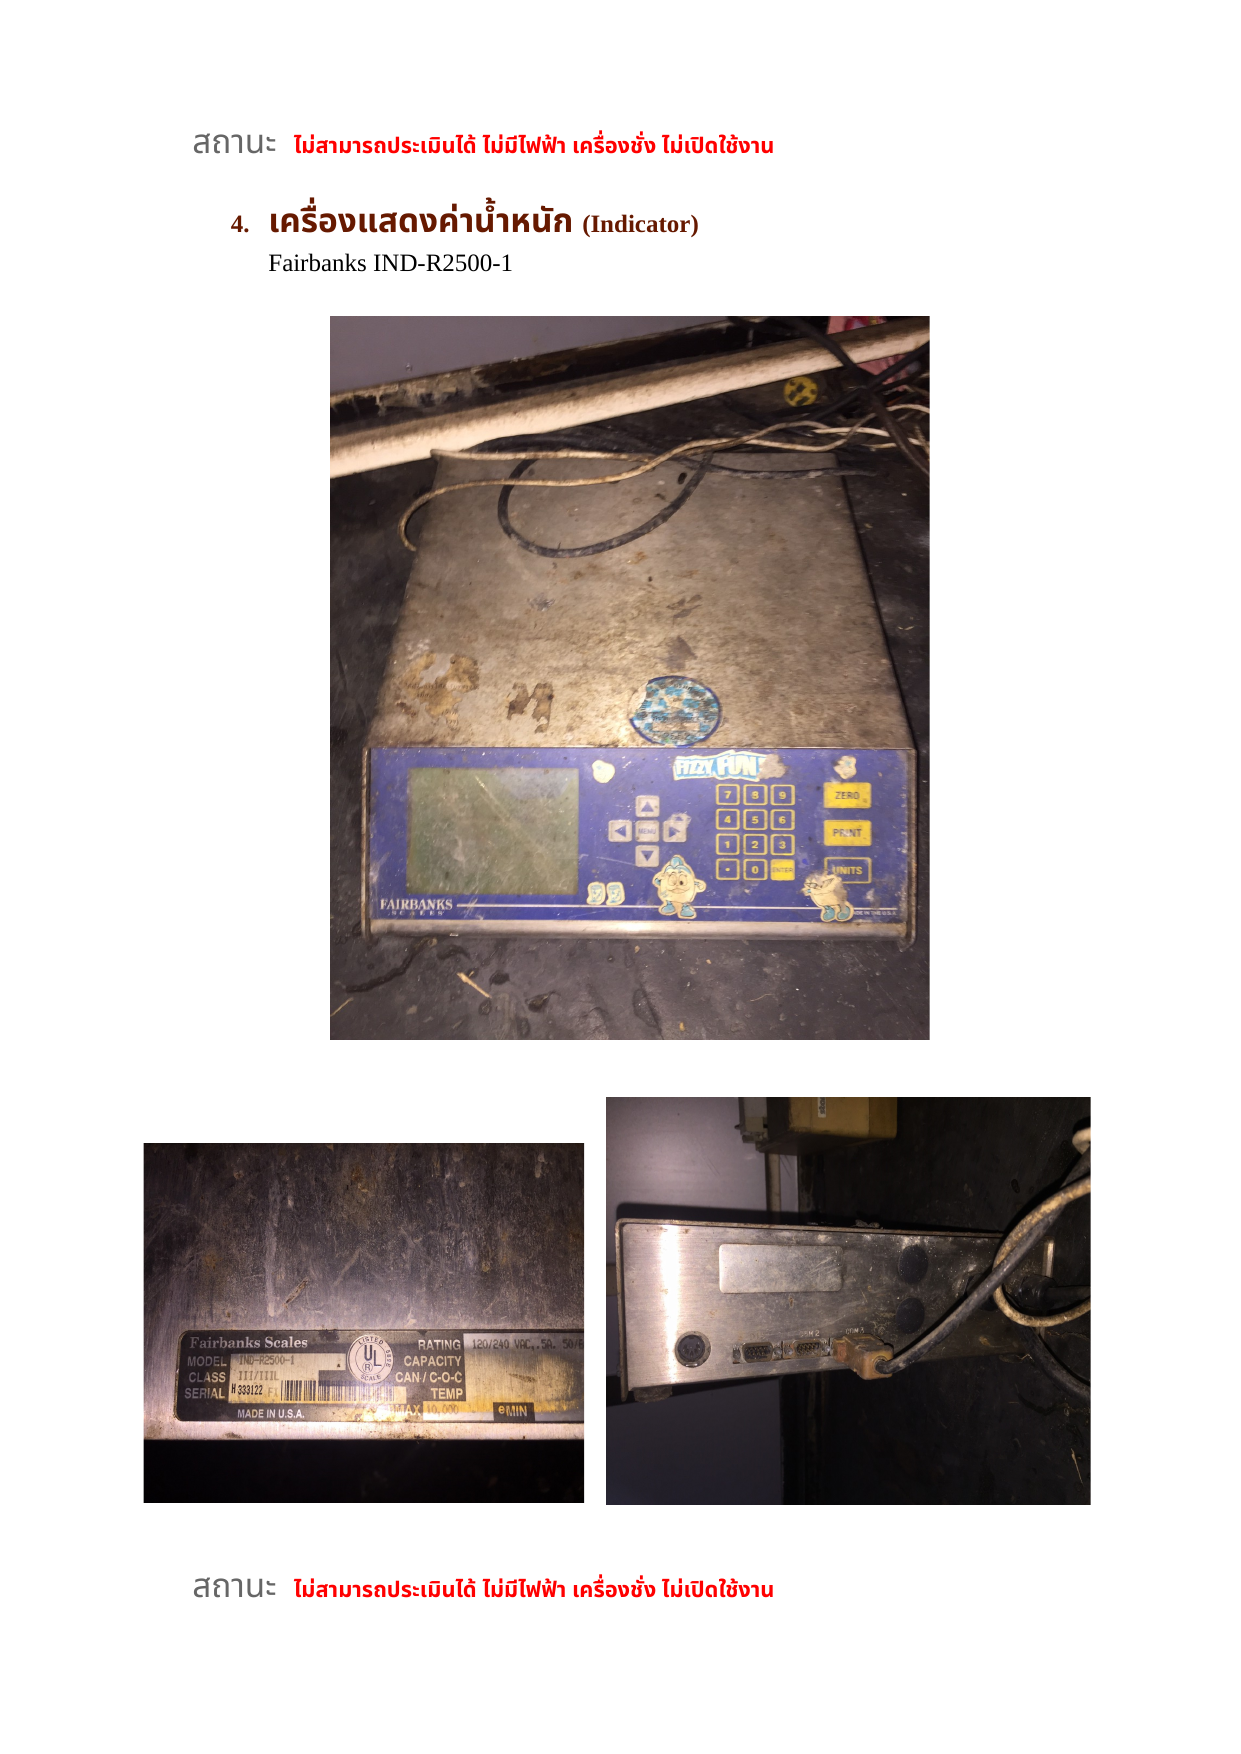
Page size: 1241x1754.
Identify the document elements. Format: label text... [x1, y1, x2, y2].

picture [606, 1097, 1091, 1505]
picture [143, 1143, 585, 1503]
text สถานะ ไม่สามารถประเมินได้ ไม่มีไฟฟ้า เครื่องชั่ง ไม่เปิดใช้งาน [118, 118, 1122, 168]
list เครื่องแสดงค่าน้ำหนัก (Indicator) [231, 197, 1122, 248]
text สถานะ ไม่สามารถประเมินได้ ไม่มีไฟฟ้า เครื่องชั่ง ไม่เปิดใช้งาน [118, 1562, 1122, 1612]
list Fairbanks IND-R2500-1 [231, 248, 1122, 276]
picture [330, 316, 930, 1040]
